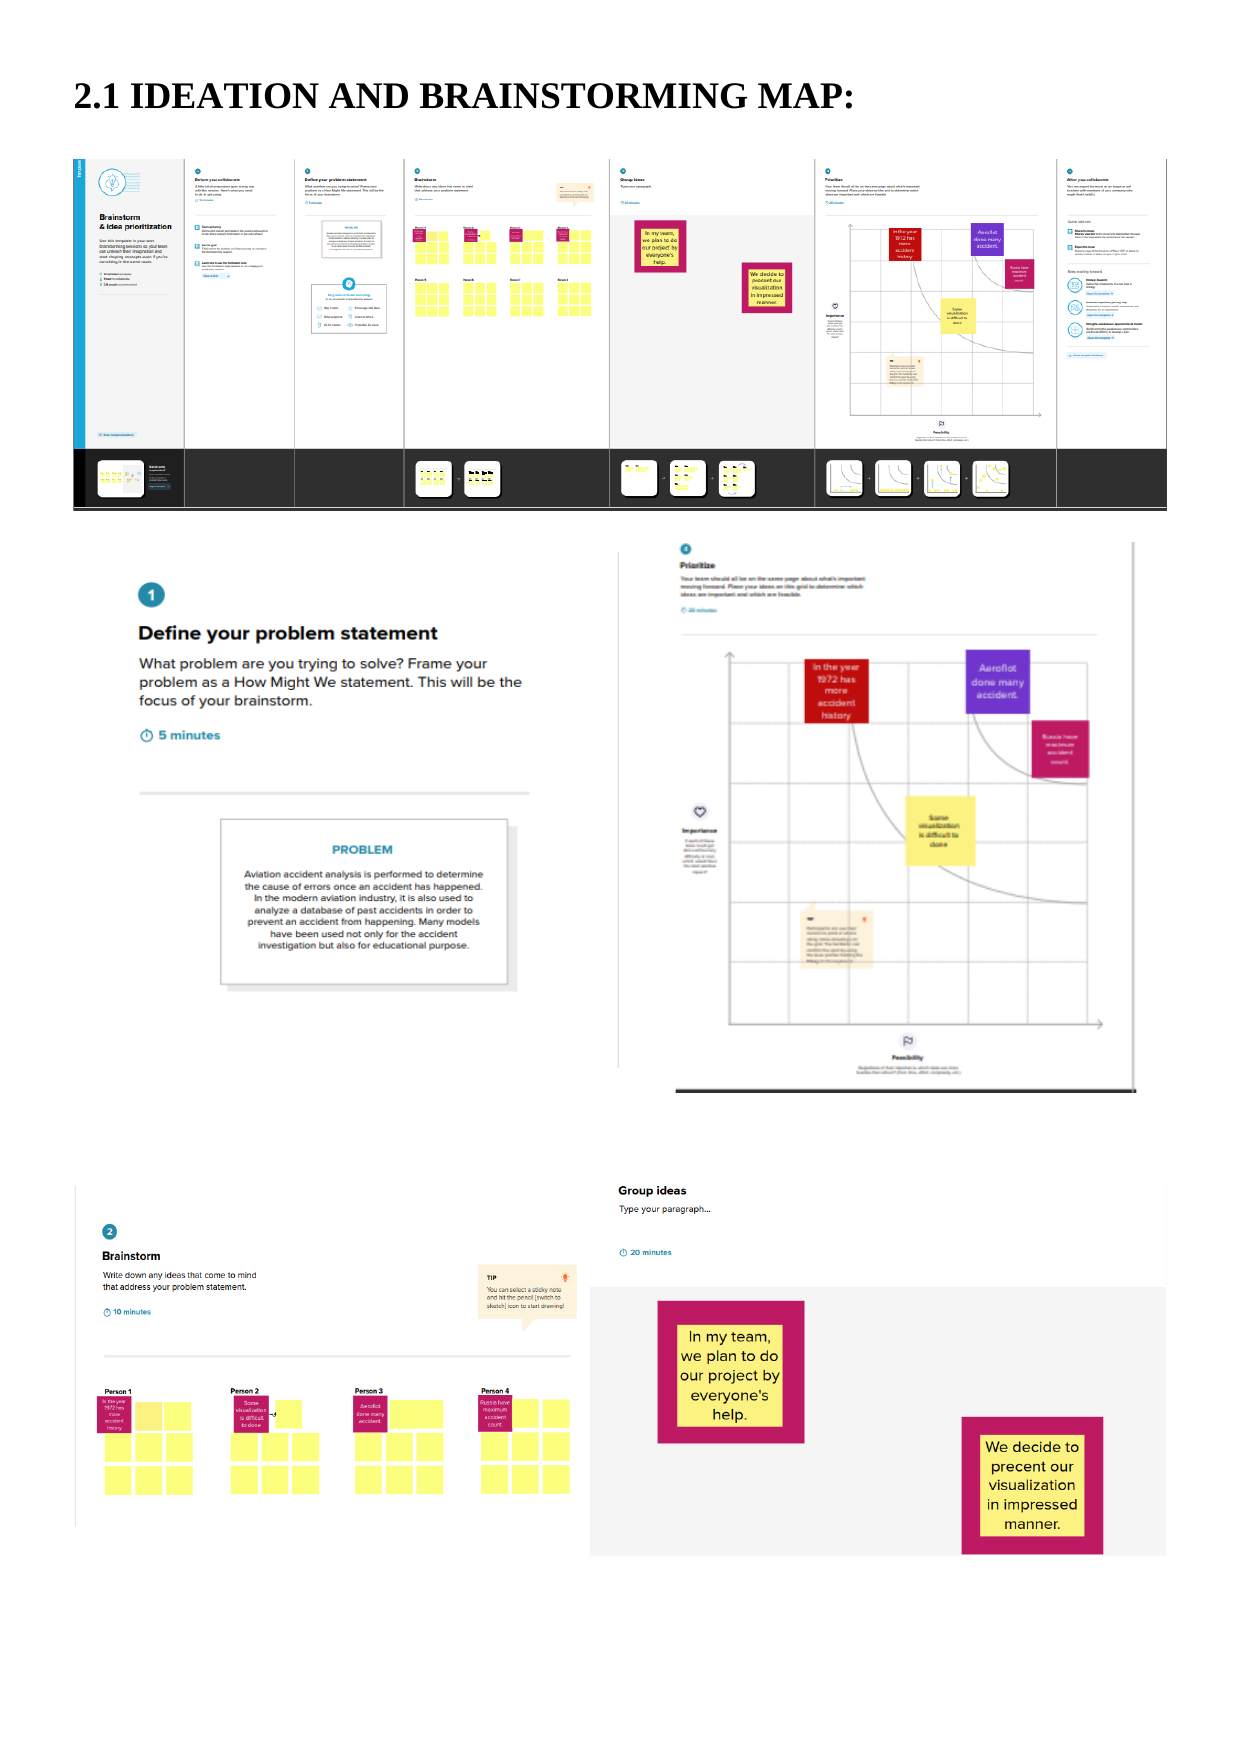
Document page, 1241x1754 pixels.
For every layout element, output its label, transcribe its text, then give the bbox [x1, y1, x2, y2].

picture [73, 159, 1167, 511]
picture [90, 552, 619, 1068]
picture [74, 1186, 1167, 1556]
picture [675, 542, 1137, 1093]
text 2.1 IDEATION AND BRAINSTORMING MAP: [73, 73, 1167, 116]
